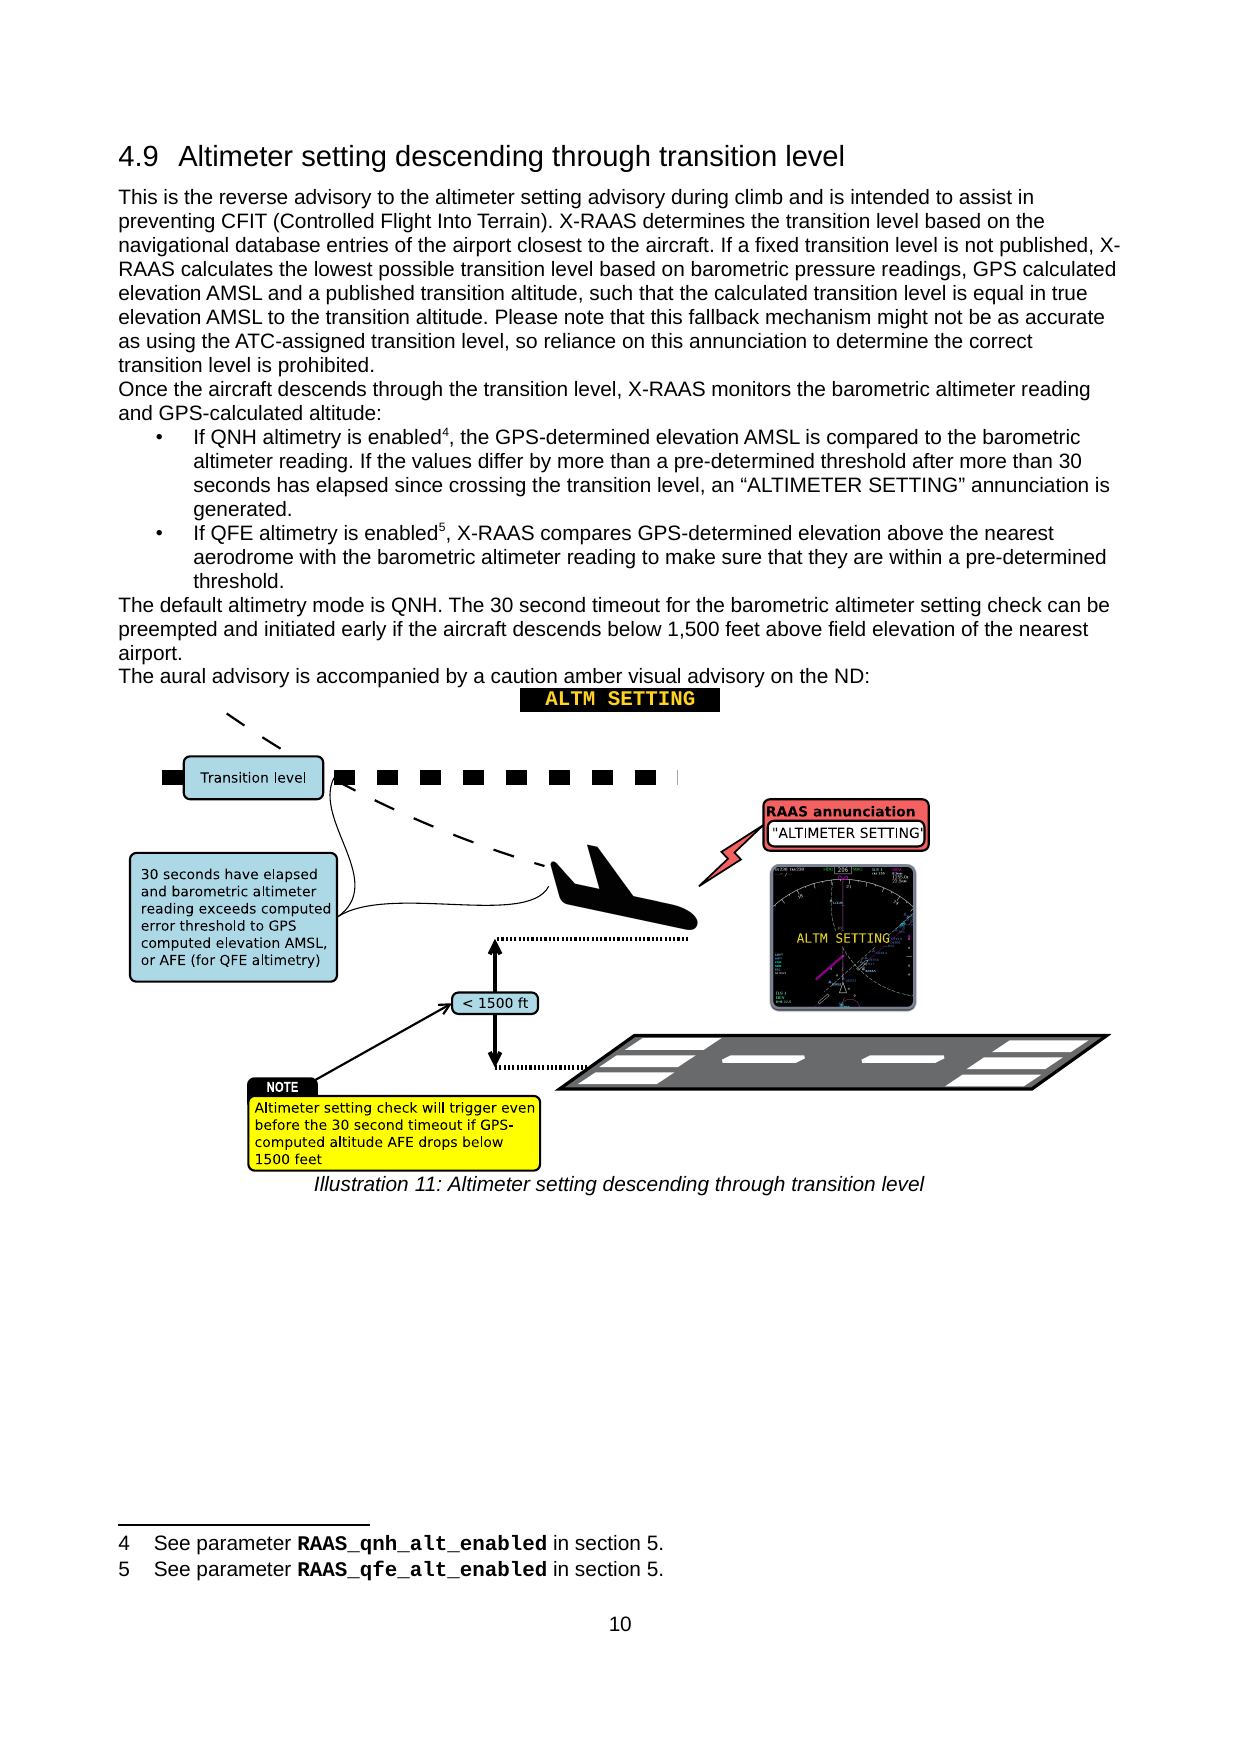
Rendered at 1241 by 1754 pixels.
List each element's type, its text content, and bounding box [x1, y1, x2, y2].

list See parameter RAAS_qfe_alt_enabled in section 5. [118, 1557, 1122, 1582]
list If QNH altimetry is enabled, the GPS-determined elevation AMSL is compared to the barometric altimeter reading. If the values differ by more than a pre-determined threshold after more than 30 seconds has elapsed since crossing the transition level, an “ALTIMETER SETTING” annunciation is generated. [156, 424, 1122, 521]
text Once the aircraft descends through the transition level, X-RAAS monitors the barometric altimeter reading and GPS-calculated altitude: [118, 377, 1122, 424]
list See parameter RAAS_qnh_alt_enabled in section 5. [118, 1531, 1122, 1557]
text The aural advisory is accompanied by a caution amber visual advisory on the ND: [118, 664, 1122, 688]
list If QFE altimetry is enabled, X-RAAS compares GPS-determined elevation above the nearest aerodrome with the barometric altimeter reading to make sure that they are within a pre-determined threshold. [156, 521, 1122, 592]
text Illustration 11: Altimeter setting descending through transition level [134, 1172, 1106, 1195]
text The default altimetry mode is QNH. The 30 second timeout for the barometric altimeter setting check can be preempted and initiated early if the aircraft descends below 1,500 feet above field elevation of the nearest airport. [118, 592, 1122, 664]
subtitle Altimeter setting descending through transition level [118, 139, 1122, 172]
text This is the reverse advisory to the altimeter setting advisory during climb and is intended to assist in preventing CFIT (Controlled Flight Into Terrain). X-RAAS determines the transition level based on the navigational database entries of the airport closest to the aircraft. If a fixed transition level is not published, X-RAAS calculates the lowest possible transition level based on barometric pressure readings, GPS calculated elevation AMSL and a published transition altitude, such that the calculated transition level is equal in true elevation AMSL to the transition altitude. Please note that this fallback mechanism might not be as accurate as using the ATC-assigned transition level, so reliance on this annunciation to determine the correct transition level is prohibited. [118, 185, 1122, 377]
text ALTM SETTING [118, 688, 1122, 712]
